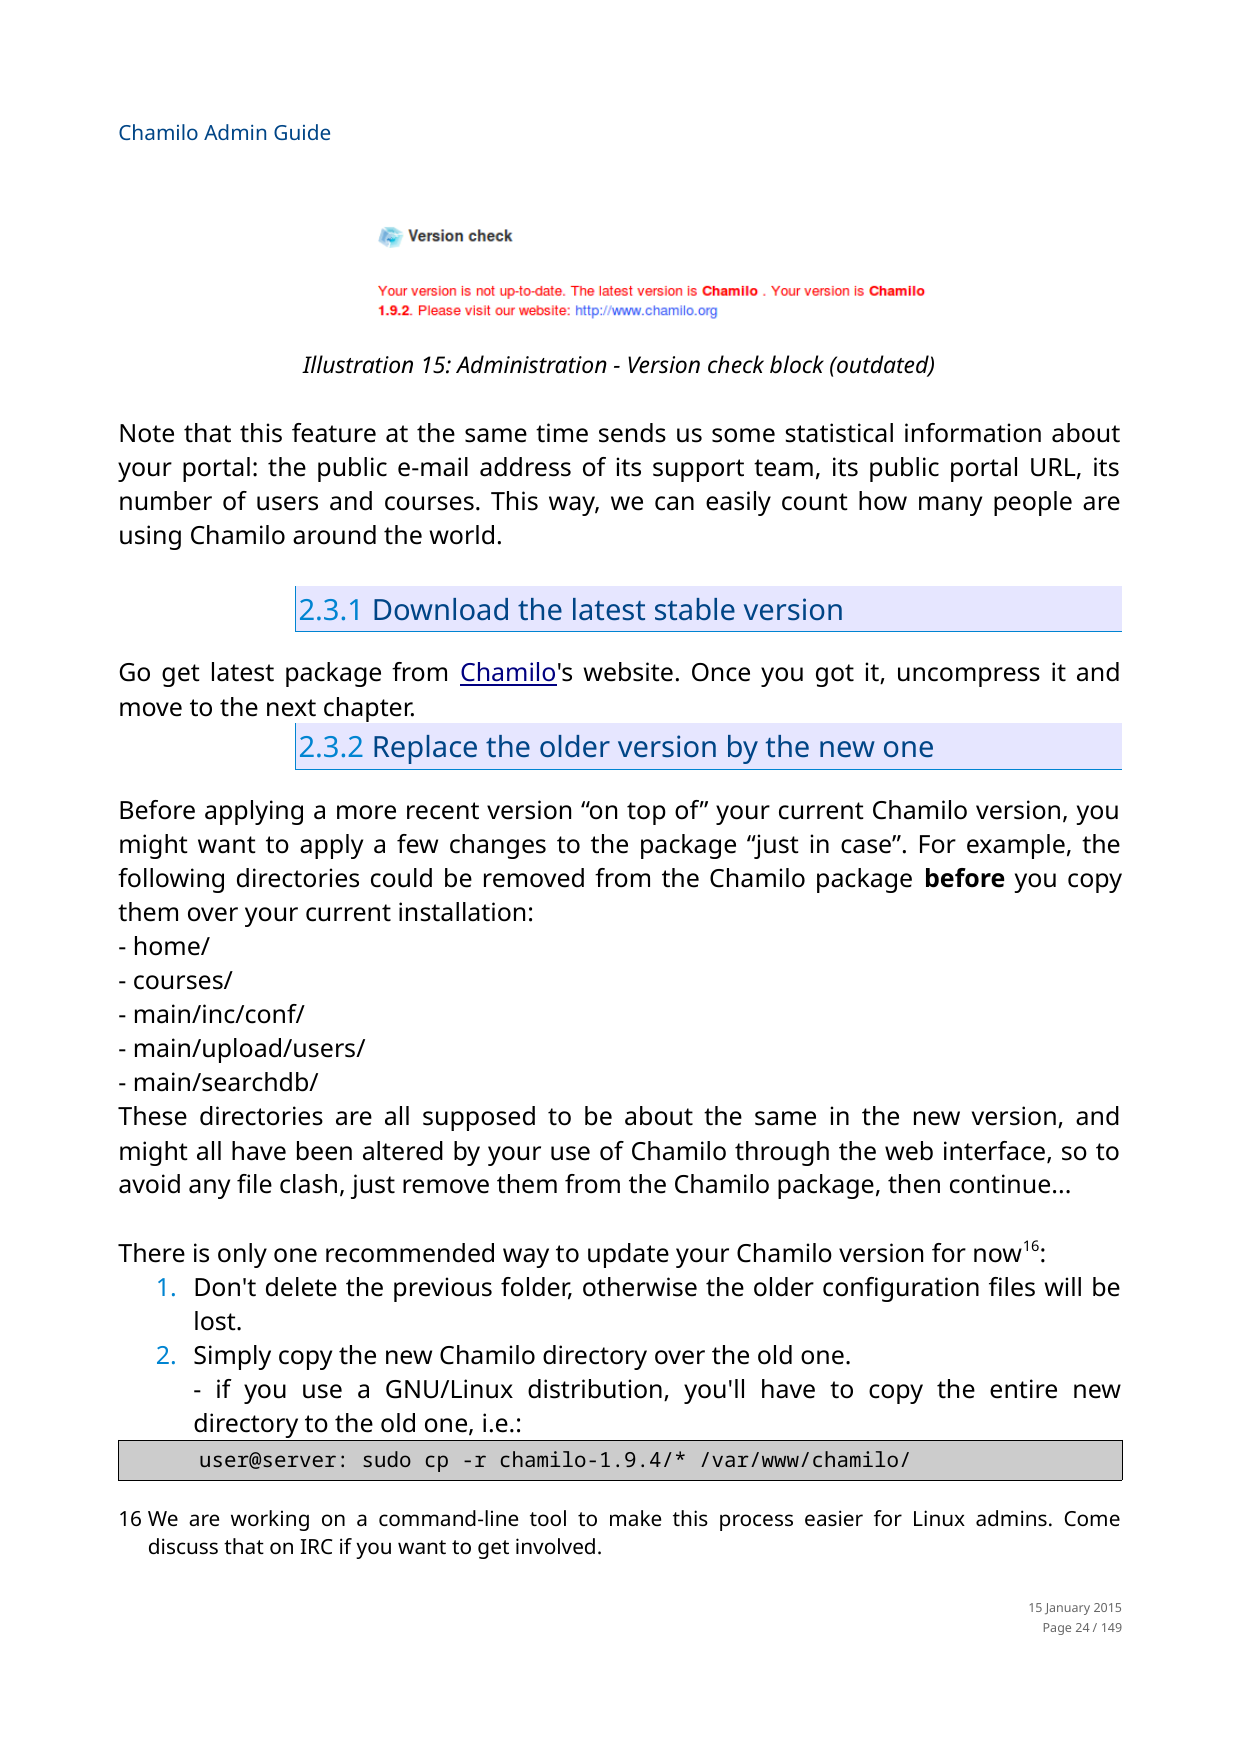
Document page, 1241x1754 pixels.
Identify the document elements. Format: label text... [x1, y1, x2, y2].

text These directories are all supposed to be about the same in the new version, and might all have been altered by your use of Chamilo through the web interface, so to avoid any file clash, just remove them from the Chamilo package, then continue... [118, 1099, 1122, 1201]
text Go get latest package from Chamilo's website. Once you got it, uncompress it and move to the next chapter. [118, 655, 1122, 723]
text - main/inc/conf/ [118, 997, 1122, 1031]
text Note that this feature at the same time sends us some statistical information about your portal: the public e-mail address of its support team, its public portal URL, its number of users and courses. This way, we can easily count how many people are using Chamilo around the world. [118, 416, 1122, 552]
subtitle Download the latest stable version [296, 586, 1122, 631]
text There is only one recommended way to update your Chamilo version for now: [118, 1235, 1122, 1269]
picture [363, 212, 937, 350]
subtitle Replace the older version by the new one [296, 723, 1122, 769]
text - main/searchdb/ [118, 1065, 1122, 1099]
table_header user@server: sudo cp -r chamilo-1.9.4/* /var/www/chamilo/ [119, 1441, 1122, 1480]
text Illustration 15: Administration - Version check block (outdated) [303, 206, 947, 381]
text Before applying a more recent version “on top of” your current Chamilo version, you might want to apply a few changes to the package “just in case”. For example, the following directories could be removed from the Chamilo package before you copy them over your current installation: [118, 792, 1122, 929]
list Simply copy the new Chamilo directory over the old one. [156, 1337, 1122, 1372]
list Don't delete the previous folder, otherwise the older configuration files will be lost. [156, 1269, 1122, 1337]
text - courses/ [118, 963, 1122, 997]
list - if you use a GNU/Linux distribution, you'll have to copy the entire new directory to the old one, i.e.: [156, 1372, 1122, 1440]
text - main/upload/users/ [118, 1031, 1122, 1065]
text We are working on a command-line tool to make this process easier for Linux admins. Come discuss that on IRC if you want to get involved. [118, 1504, 1122, 1561]
text - home/ [118, 929, 1122, 963]
